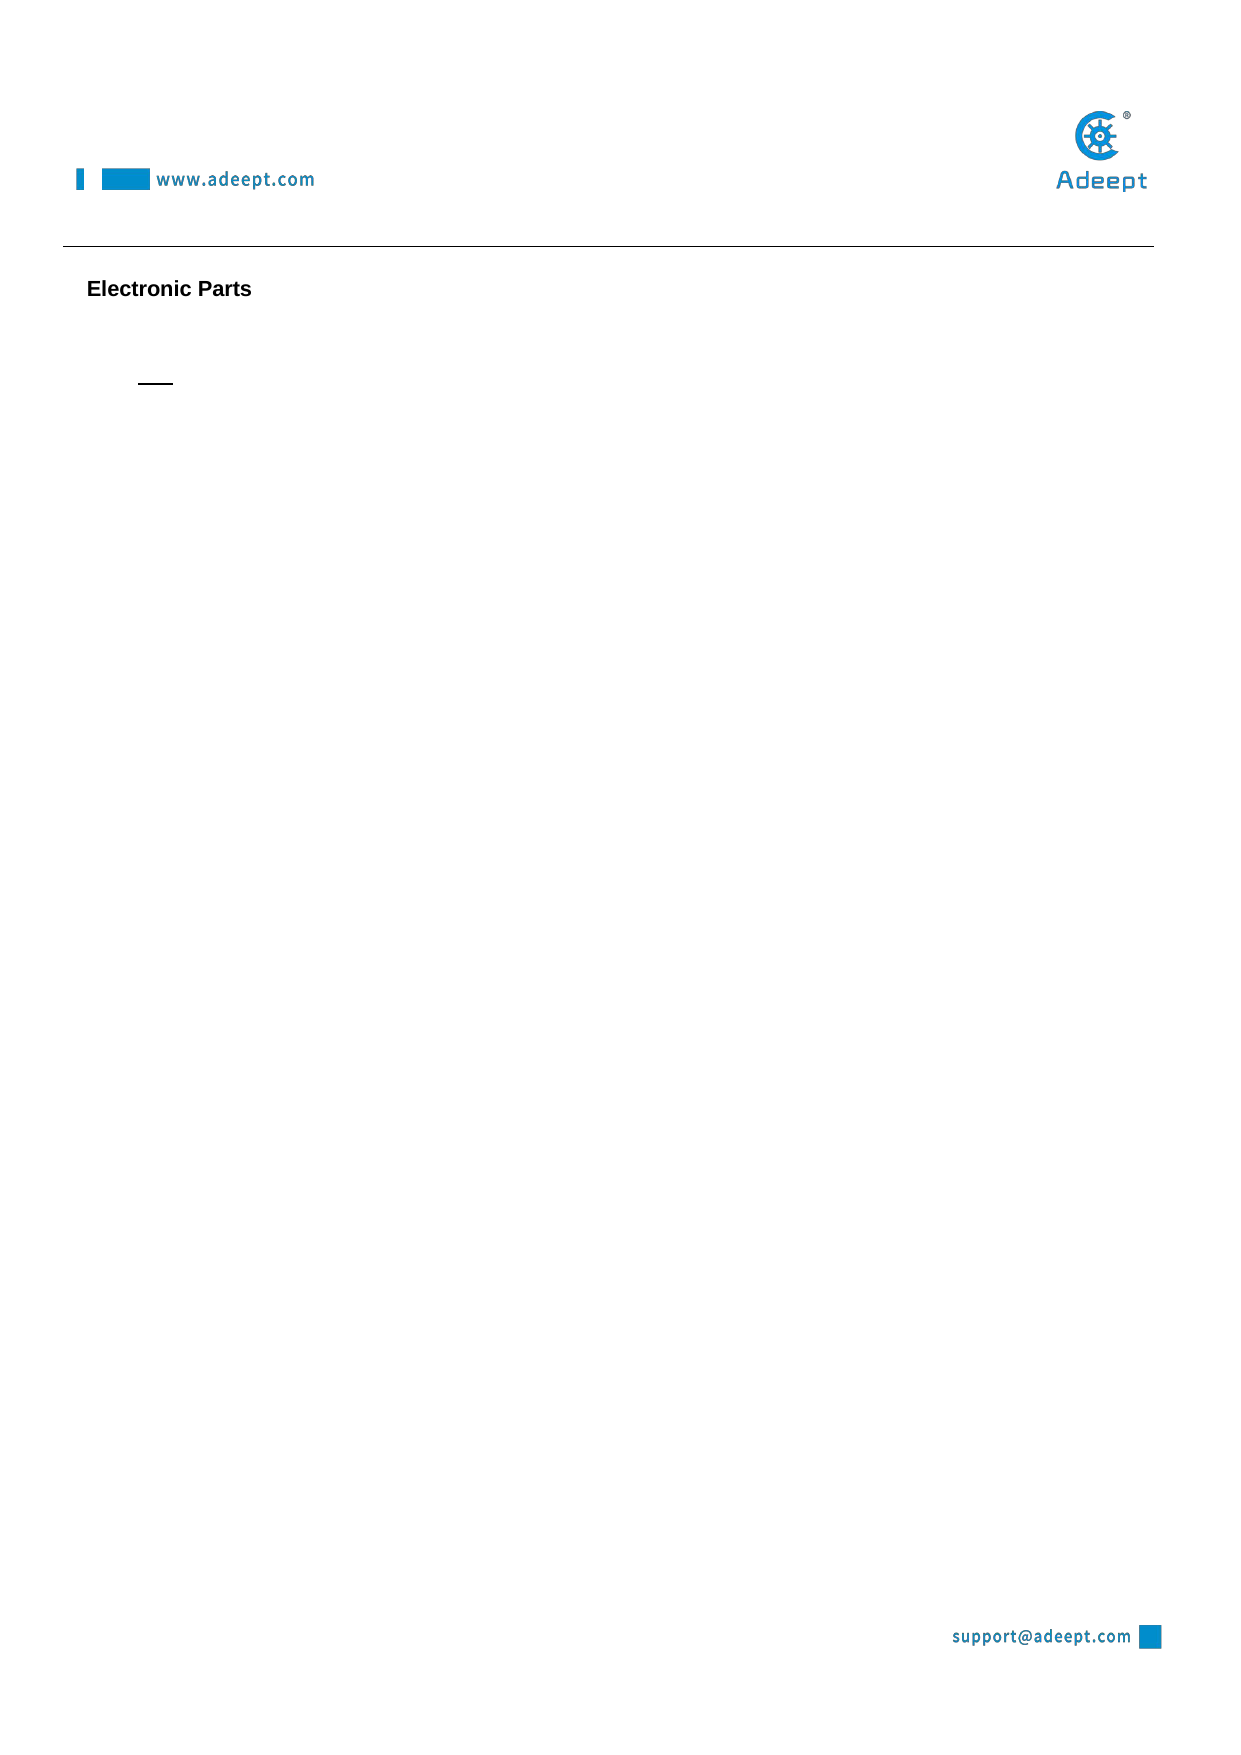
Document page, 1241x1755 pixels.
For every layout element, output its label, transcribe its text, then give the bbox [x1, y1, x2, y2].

text Electronic Parts [87, 276, 1178, 301]
